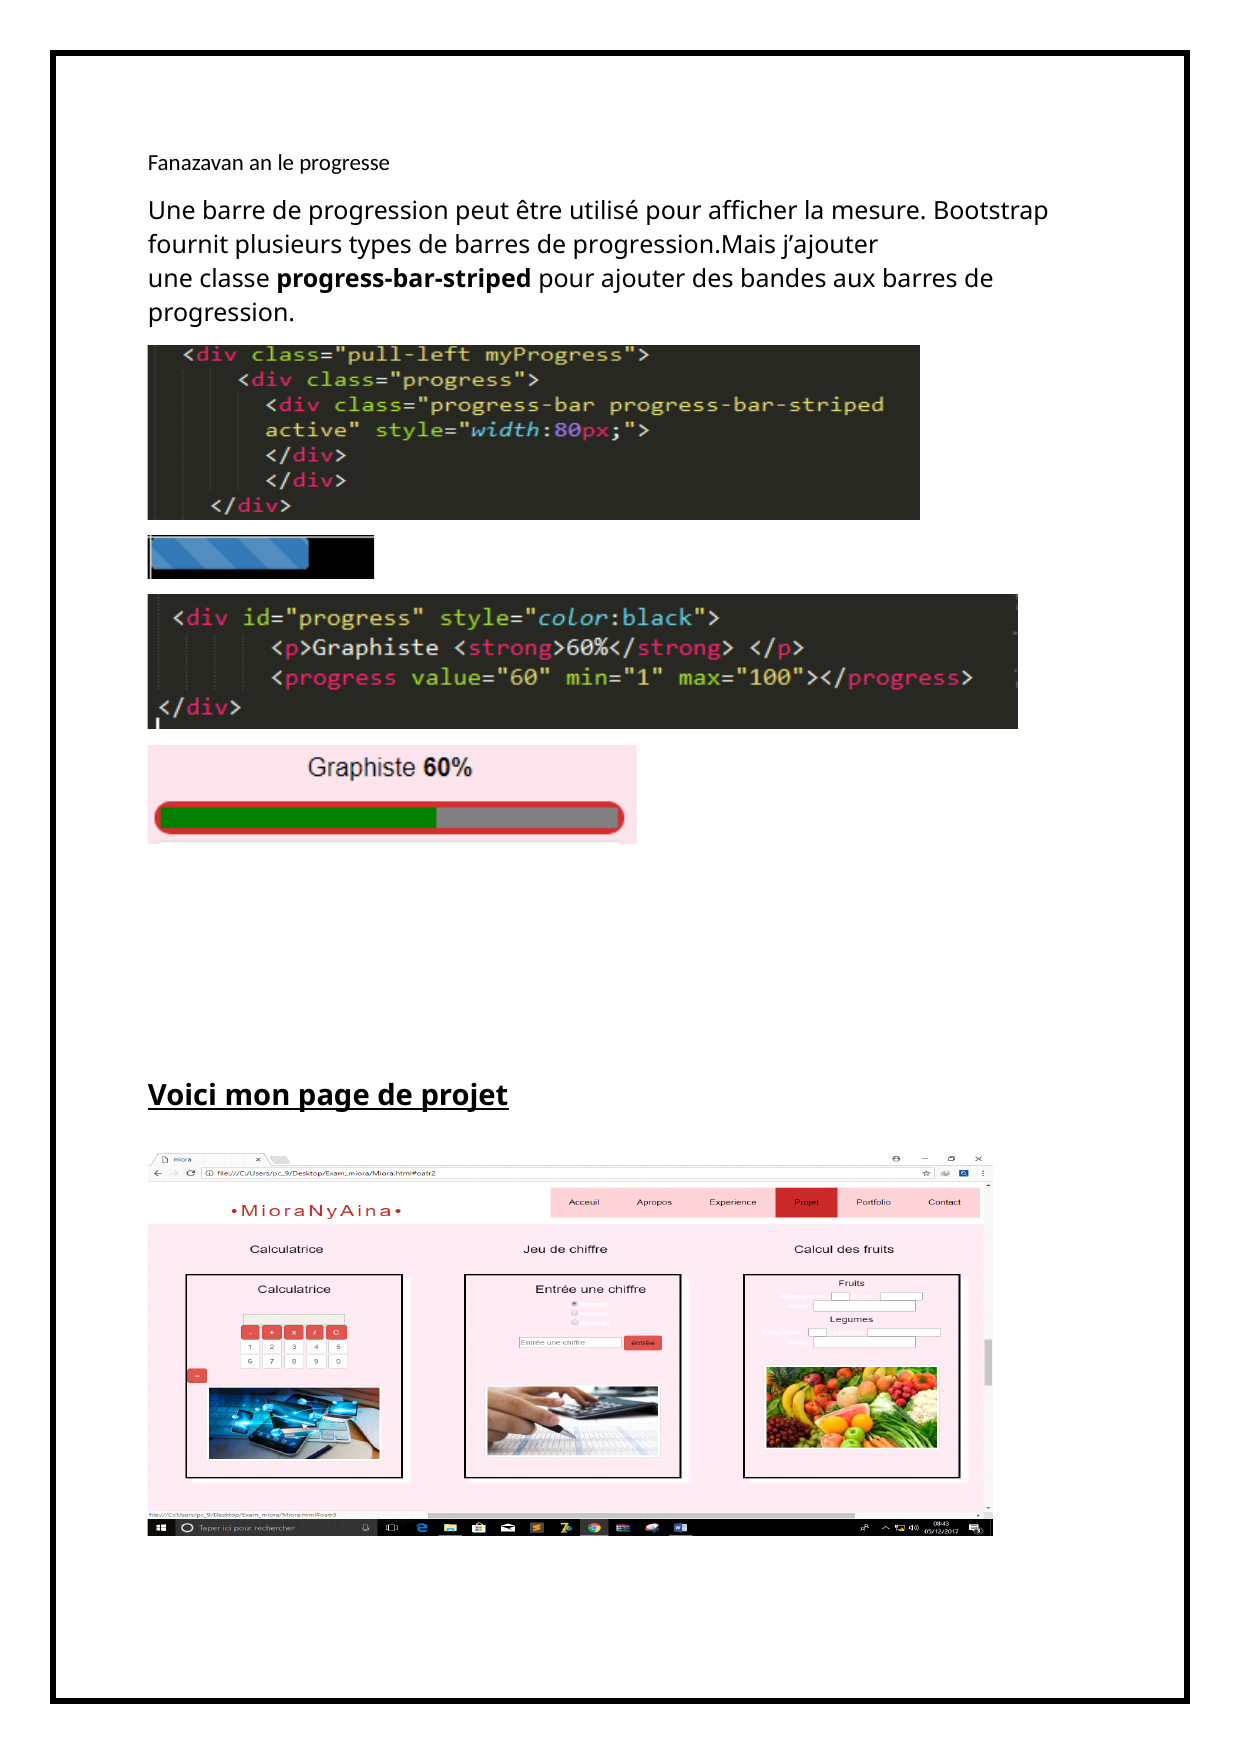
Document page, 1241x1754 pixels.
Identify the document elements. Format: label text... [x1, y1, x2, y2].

text Fanazavan an le progresse [148, 148, 1093, 176]
text Une barre de progression peut être utilisé pour afficher la mesure. Bootstrap fournit plusieurs types de barres de progression.Mais j’ajouter une classe progress-bar-striped pour ajouter des bandes aux barres de progression. [148, 192, 1093, 328]
text Voici mon page de projet [148, 1074, 1093, 1114]
